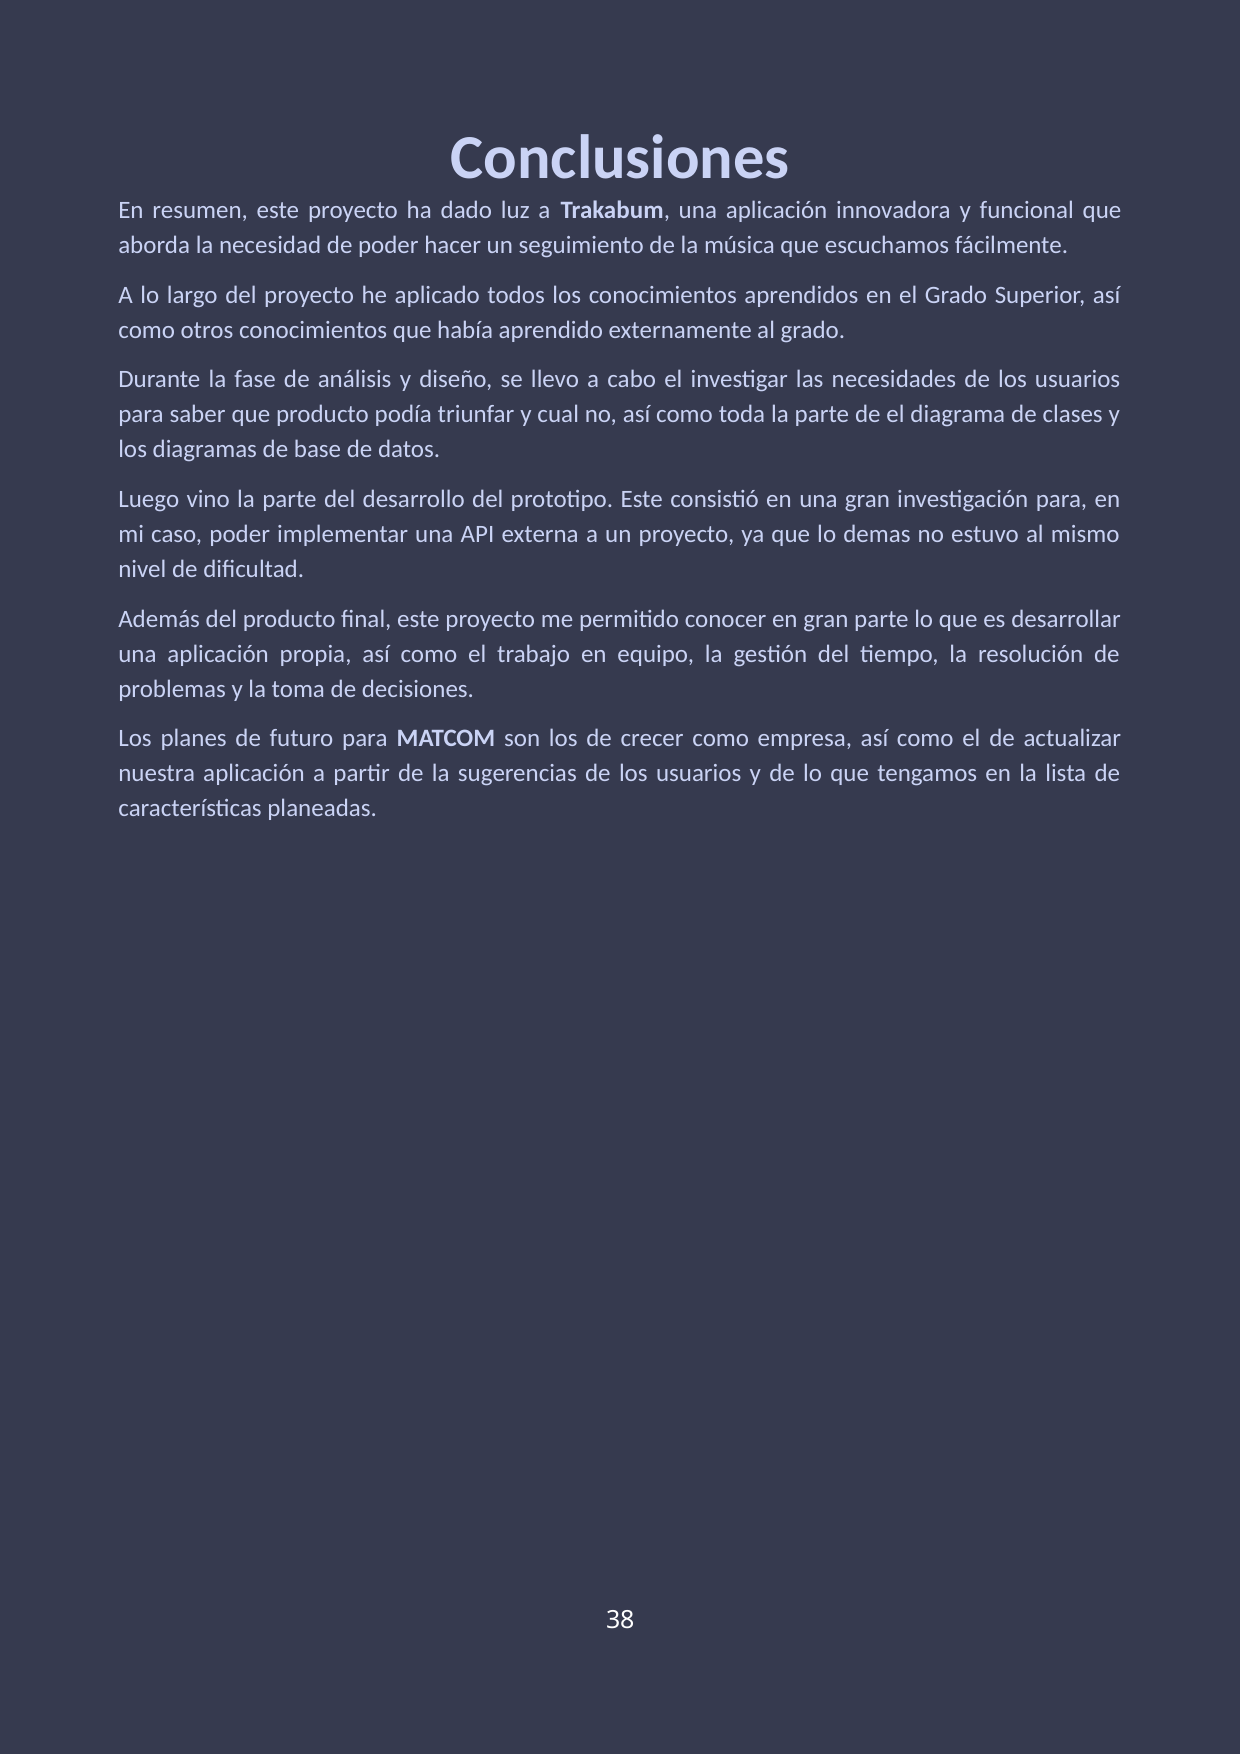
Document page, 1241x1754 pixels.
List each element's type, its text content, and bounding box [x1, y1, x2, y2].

text Luego vino la parte del desarrollo del prototipo. Este consistió en una gran investigación para, en mi caso, poder implementar una API externa a un proyecto, ya que lo demas no estuvo al mismo nivel de dificultad. [118, 483, 1122, 584]
text Además del producto final, este proyecto me permitido conocer en gran parte lo que es desarrollar una aplicación propia, así como el trabajo en equipo, la gestión del tiempo, la resolución de problemas y la toma de decisiones. [118, 603, 1122, 703]
text Durante la fase de análisis y diseño, se llevo a cabo el investigar las necesidades de los usuarios para saber que producto podía triunfar y cual no, así como toda la parte de el diagrama de clases y los diagramas de base de datos. [118, 364, 1122, 464]
text A lo largo del proyecto he aplicado todos los conocimientos aprendidos en el Grado Superior, así como otros conocimientos que había aprendido externamente al grado. [118, 279, 1122, 344]
text Conclusiones [118, 118, 1122, 194]
text En resumen, este proyecto ha dado luz a Trakabum, una aplicación innovadora y funcional que aborda la necesidad de poder hacer un seguimiento de la música que escuchamos fácilmente. [118, 194, 1122, 260]
text Los planes de futuro para MATCOM son los de crecer como empresa, así como el de actualizar nuestra aplicación a partir de la sugerencias de los usuarios y de lo que tengamos en la lista de características planeadas. [118, 722, 1122, 823]
